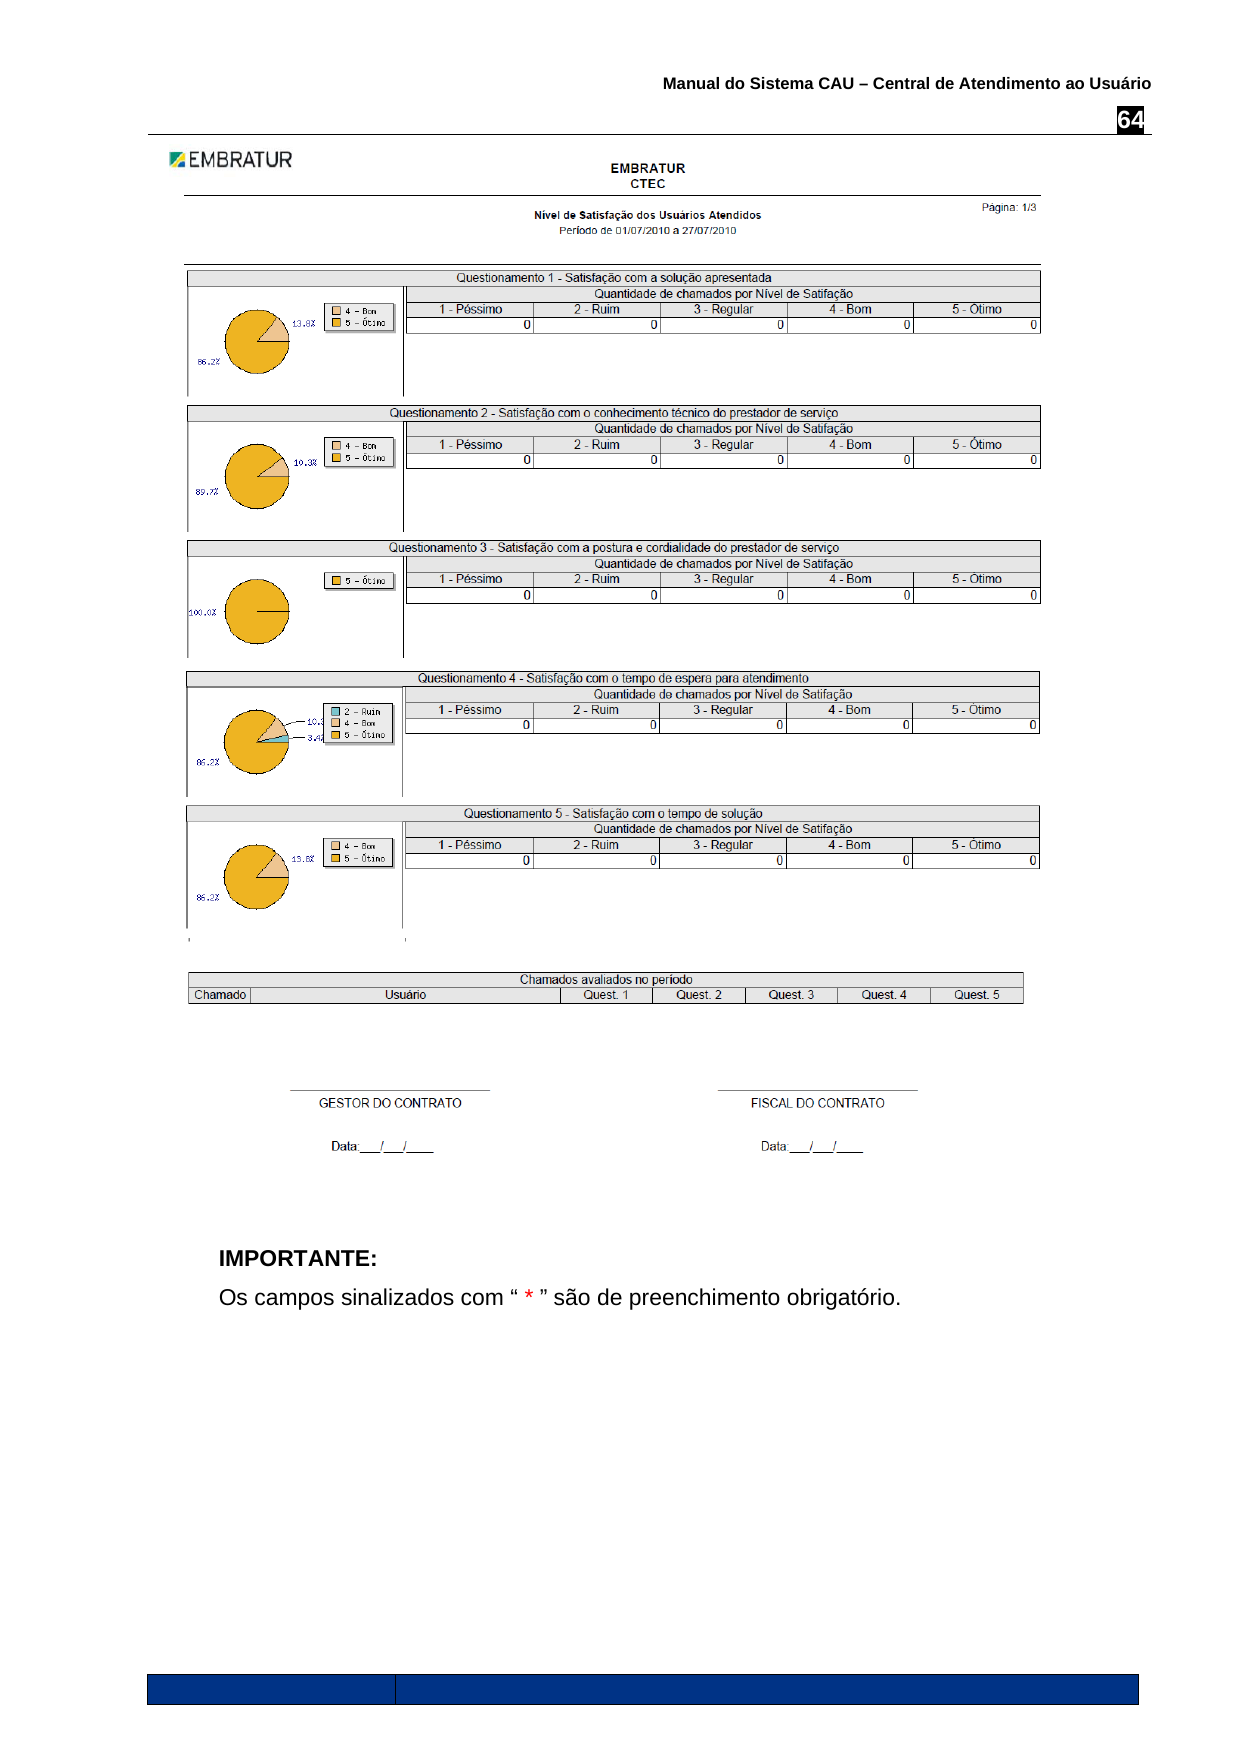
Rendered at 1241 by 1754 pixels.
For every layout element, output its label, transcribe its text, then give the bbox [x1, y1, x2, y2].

text IMPORTANTE: [148, 1245, 1152, 1271]
text Os campos sinalizados com “ * ” são de preenchimento obrigatório. [148, 1284, 1152, 1311]
picture [164, 144, 1132, 1184]
